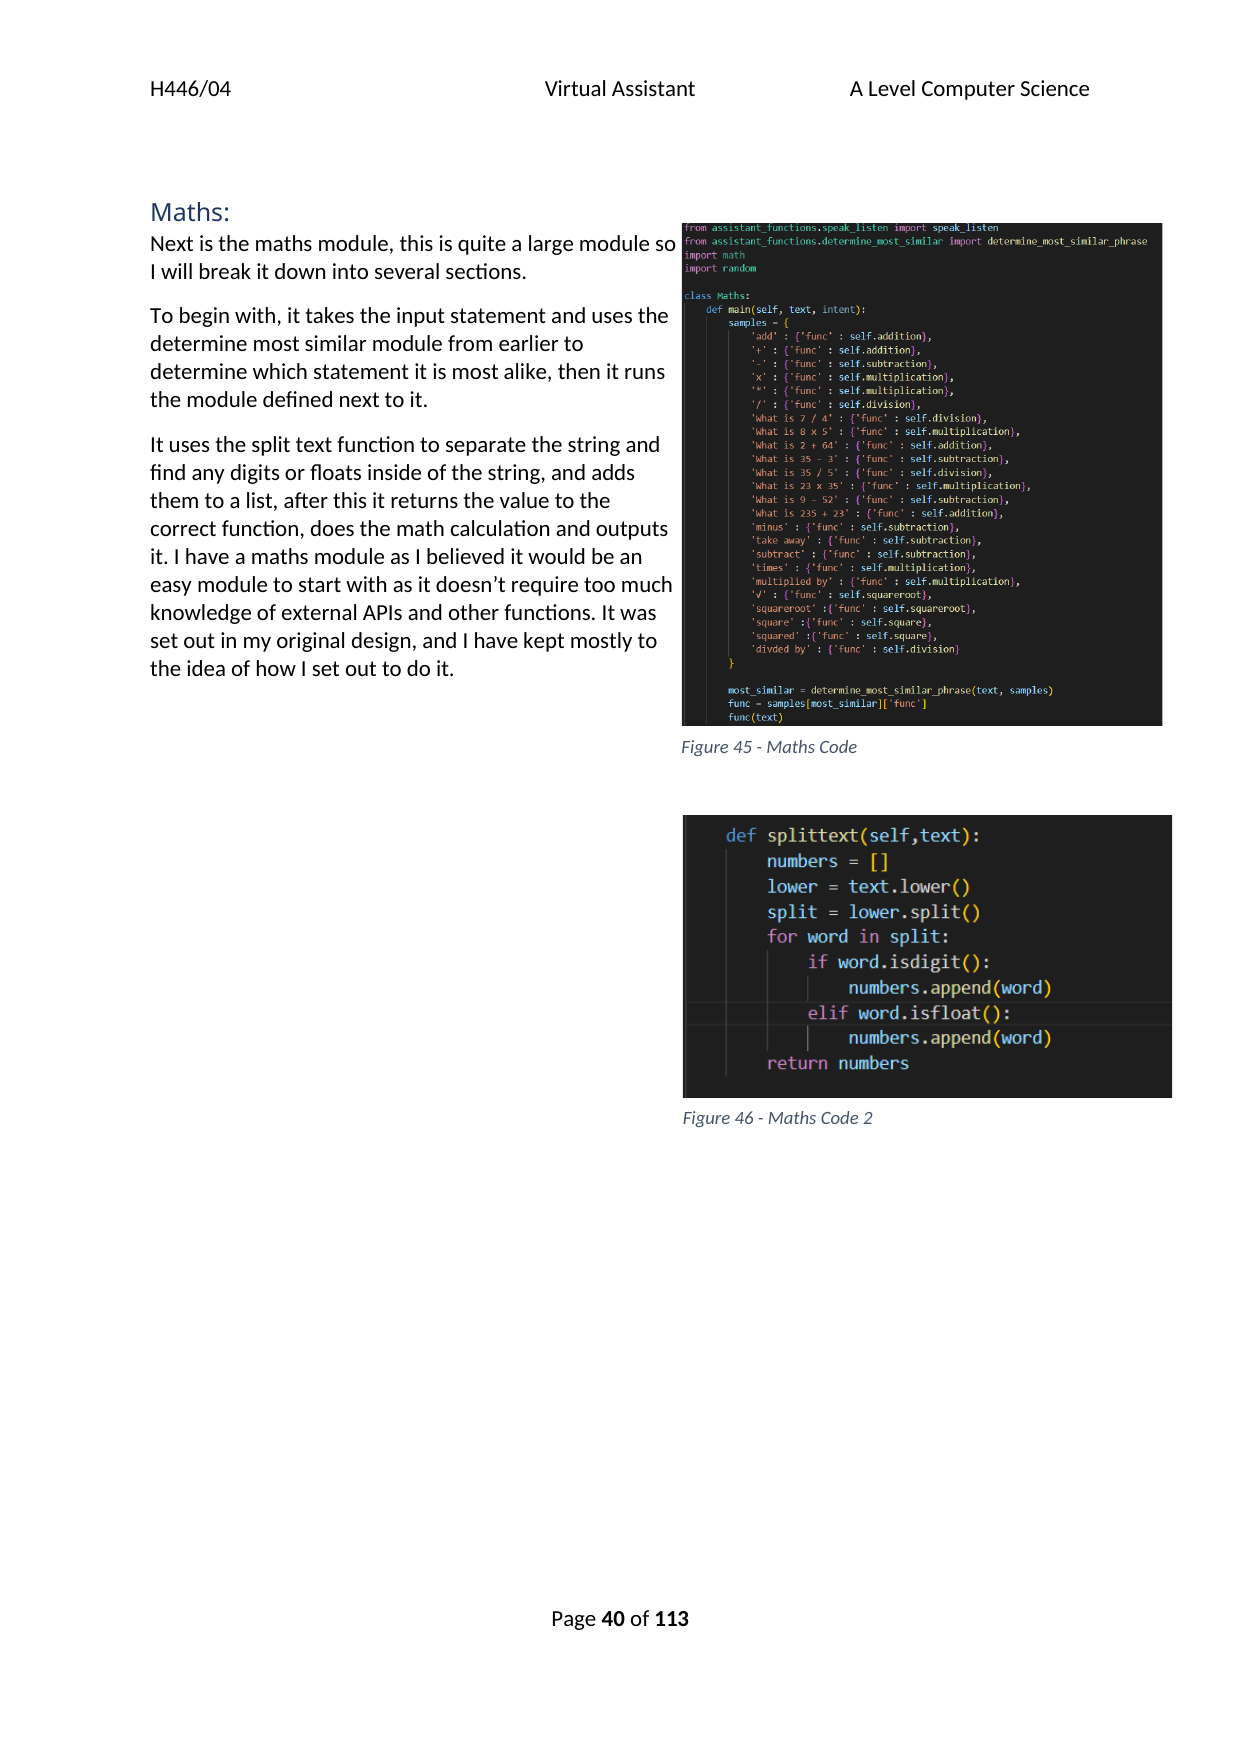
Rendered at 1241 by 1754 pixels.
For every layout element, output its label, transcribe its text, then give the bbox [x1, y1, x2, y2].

text To begin with, it takes the input statement and uses the determine most similar module from earlier to determine which statement it is most alike, then it runs the module defined next to it. [150, 301, 681, 413]
text Figure 46 - Maths Code 2 [683, 1107, 1172, 1129]
text It uses the split text function to separate the string and find any digits or floats inside of the string, and adds them to a list, after this it returns the value to the correct function, does the math calculation and outputs it. I have a maths module as I believed it would be an easy module to start with as it doesn’t require too much knowledge of external APIs and other functions. It was set out in my original design, and I have kept mostly to the idea of how I set out to do it. [150, 430, 681, 682]
text Maths: Next is the maths module, this is quite a large module so I will break it down into several sections. [150, 195, 1090, 285]
text Figure 45 - Maths Code [681, 735, 1163, 758]
